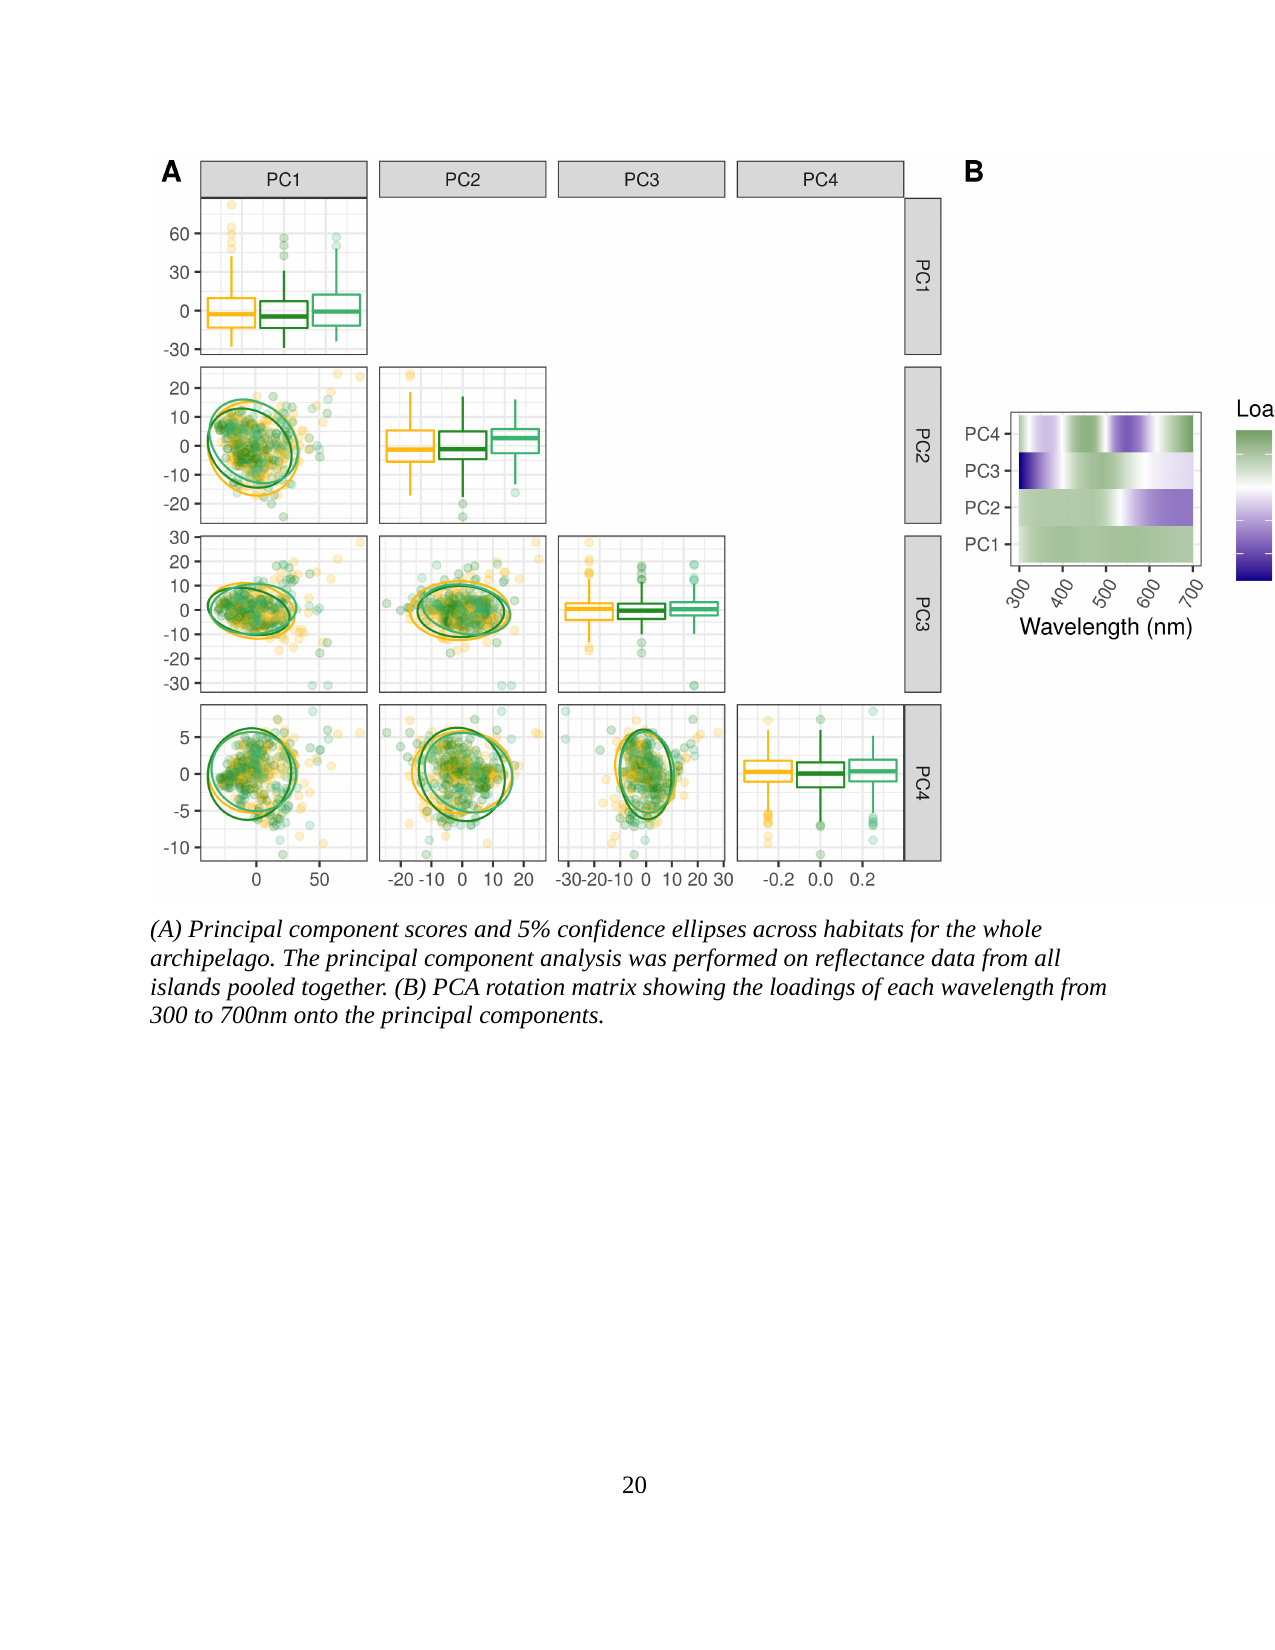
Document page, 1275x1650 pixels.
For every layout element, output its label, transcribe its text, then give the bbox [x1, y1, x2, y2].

text (A) Principal component scores and 5% confidence ellipses across habitats for the whole archipelago. The principal component analysis was performed on reflectance data from all islands pooled together. (B) PCA rotation matrix showing the loadings of each wavelength from 300 to 700nm onto the principal components. [150, 914, 1125, 1029]
picture [150, 150, 1275, 902]
